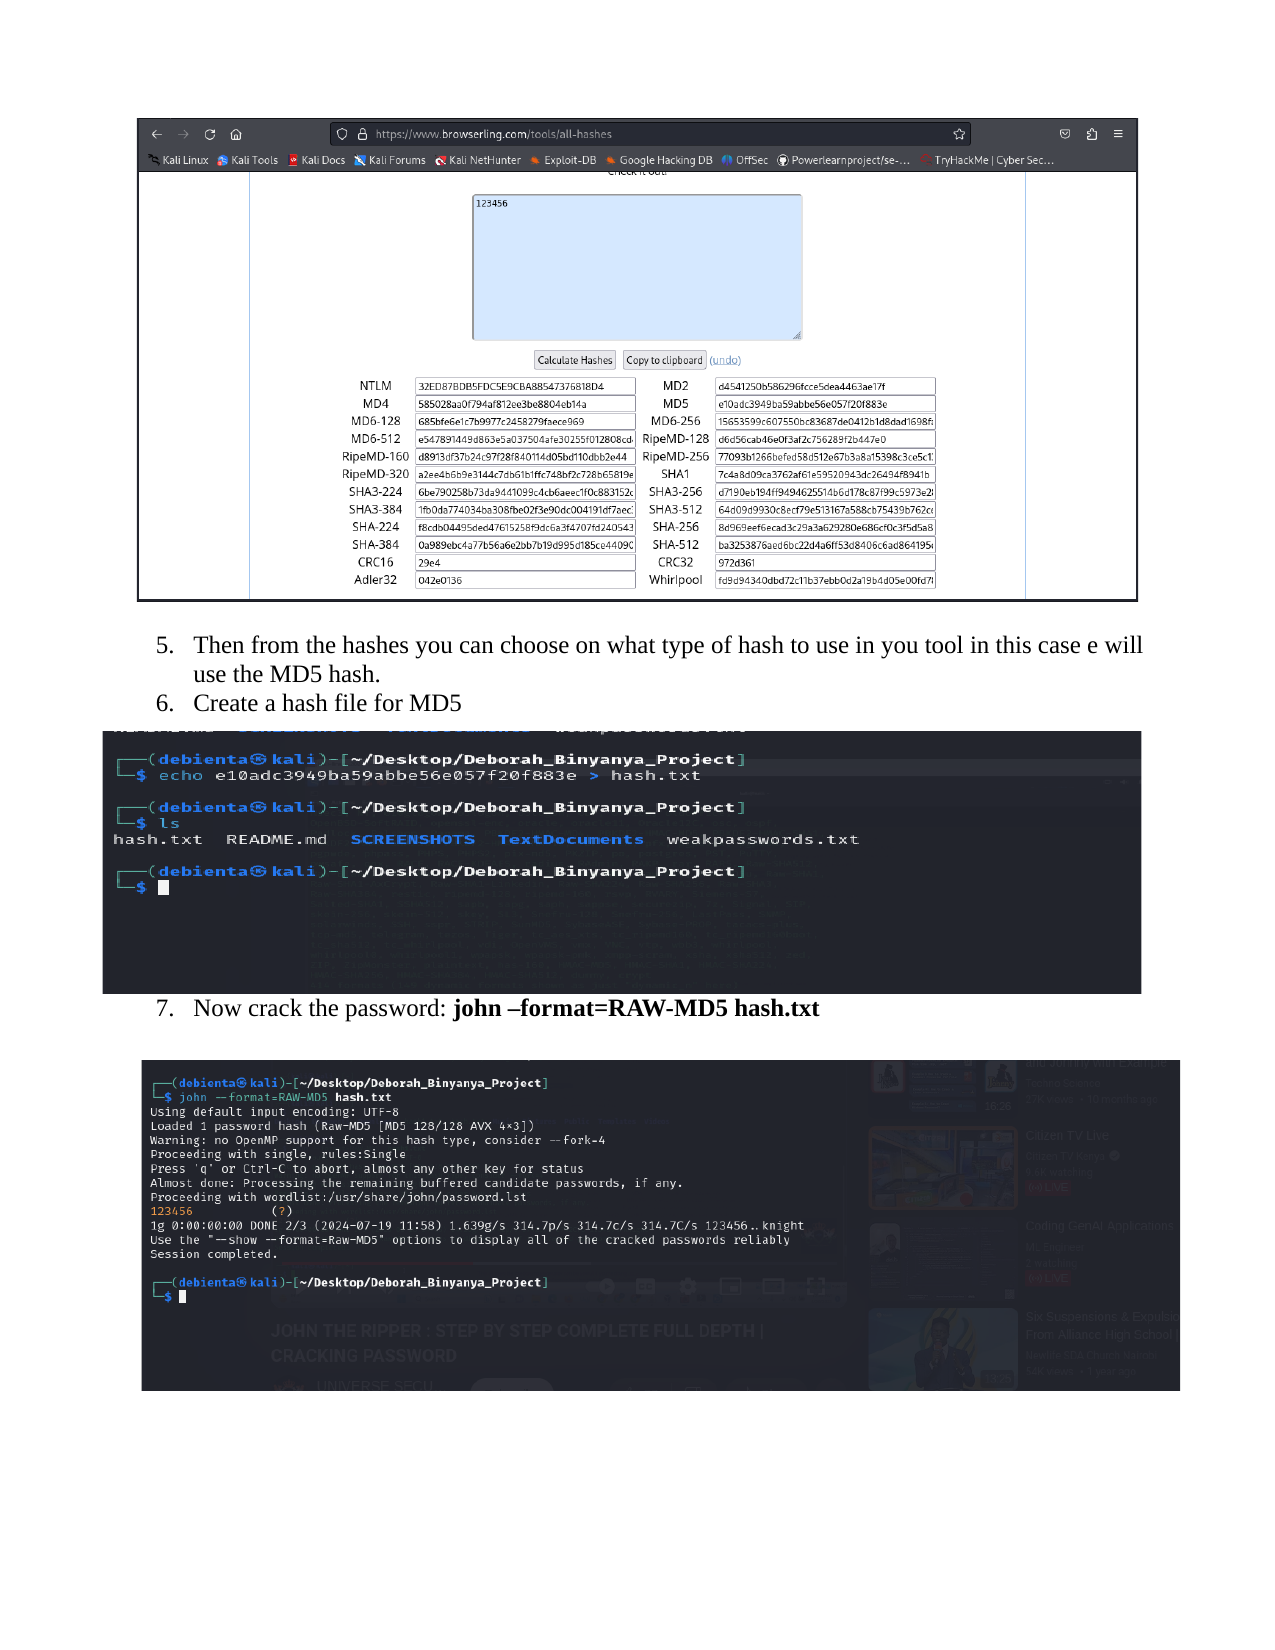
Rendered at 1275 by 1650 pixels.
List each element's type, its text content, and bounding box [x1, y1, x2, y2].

list Then from the hashes you can choose on what type of hash to use in you tool in this case e will use the MD5 hash. [156, 630, 1157, 688]
list Create a hash file for MD5 [156, 688, 1157, 716]
picture [141, 1060, 1181, 1391]
list Now crack the password: john –format=RAW-MD5 hash.txt [156, 716, 1157, 1022]
picture [136, 118, 1139, 602]
picture [102, 731, 1142, 994]
